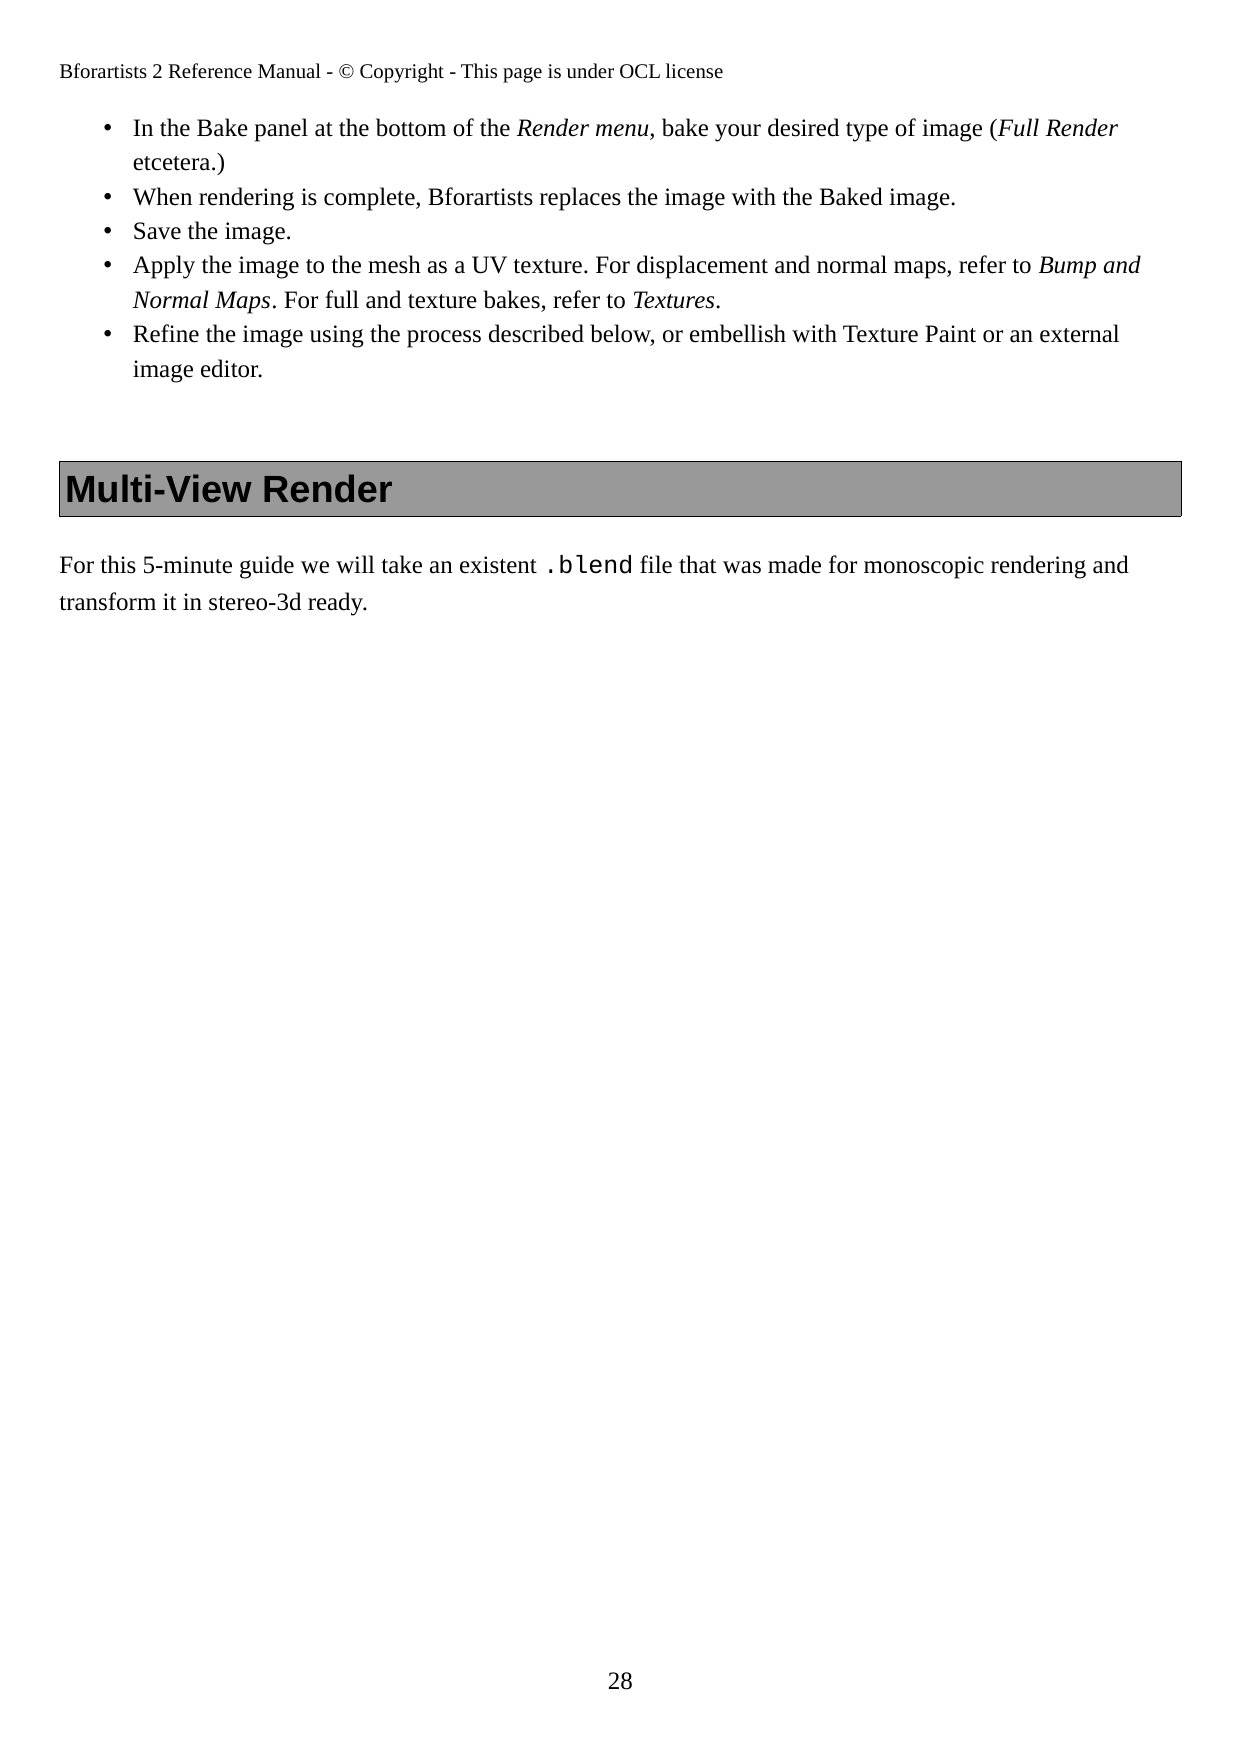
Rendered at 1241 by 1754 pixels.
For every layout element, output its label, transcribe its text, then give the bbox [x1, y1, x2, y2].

text For this 5-minute guide we will take an existent .blend file that was made for monoscopic rendering and transform it in stereo-3d ready. [59, 550, 1181, 616]
list Refine the image using the process described below, or embellish with Texture Paint or an external image editor. [103, 319, 1181, 383]
list In the Bake panel at the bottom of the Render menu, bake your desired type of image (Full Render etcetera.) [103, 113, 1181, 176]
list Apply the image to the mesh as a UV texture. For displacement and normal maps, refer to Bump and Normal Maps. For full and texture bakes, refer to Textures. [103, 251, 1181, 314]
list When rendering is complete, Bforartists replaces the image with the Baked image. [103, 182, 1181, 210]
table_header Multi-View Render [60, 462, 1181, 516]
list Save the image. [103, 216, 1181, 245]
